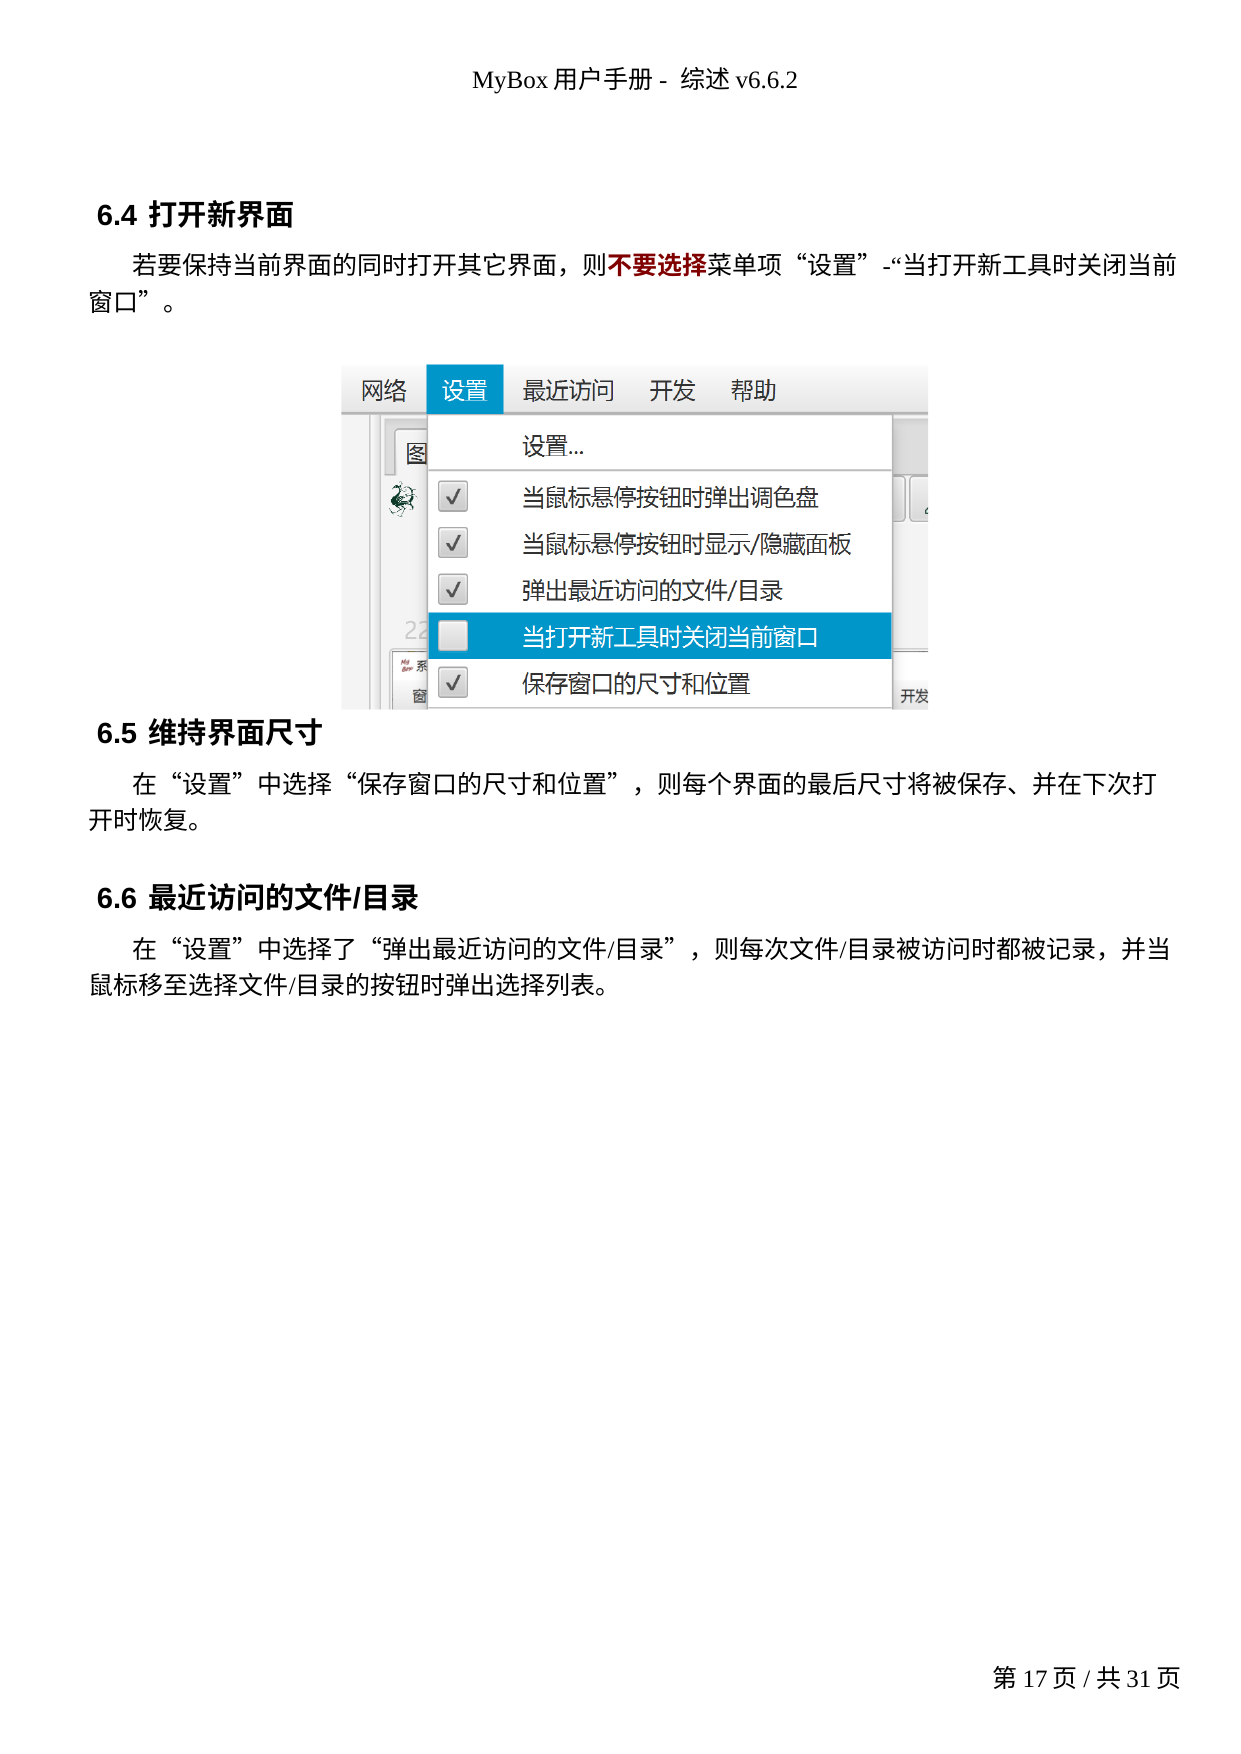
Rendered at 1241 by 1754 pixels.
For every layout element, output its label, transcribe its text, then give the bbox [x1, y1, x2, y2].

text 在“设置”中选择了“弹出最近访问的文件/目录”，则每次文件/目录被访问时都被记录，并当鼠标移至选择文件/目录的按钮时弹出选择列表。 [88, 929, 1181, 1002]
subtitle 打开新界面 [88, 191, 1181, 233]
subtitle 最近访问的文件/目录 [88, 874, 1181, 917]
text 若要保持当前界面的同时打开其它界面，则不要选择菜单项“设置”-“当打开新工具时关闭当前窗口”。 [88, 246, 1181, 318]
text 在“设置”中选择“保存窗口的尺寸和位置”，则每个界面的最后尺寸将被保存、并在下次打开时恢复。 [88, 764, 1181, 837]
subtitle 维持界面尺寸 [88, 356, 1181, 752]
picture [341, 330, 929, 710]
